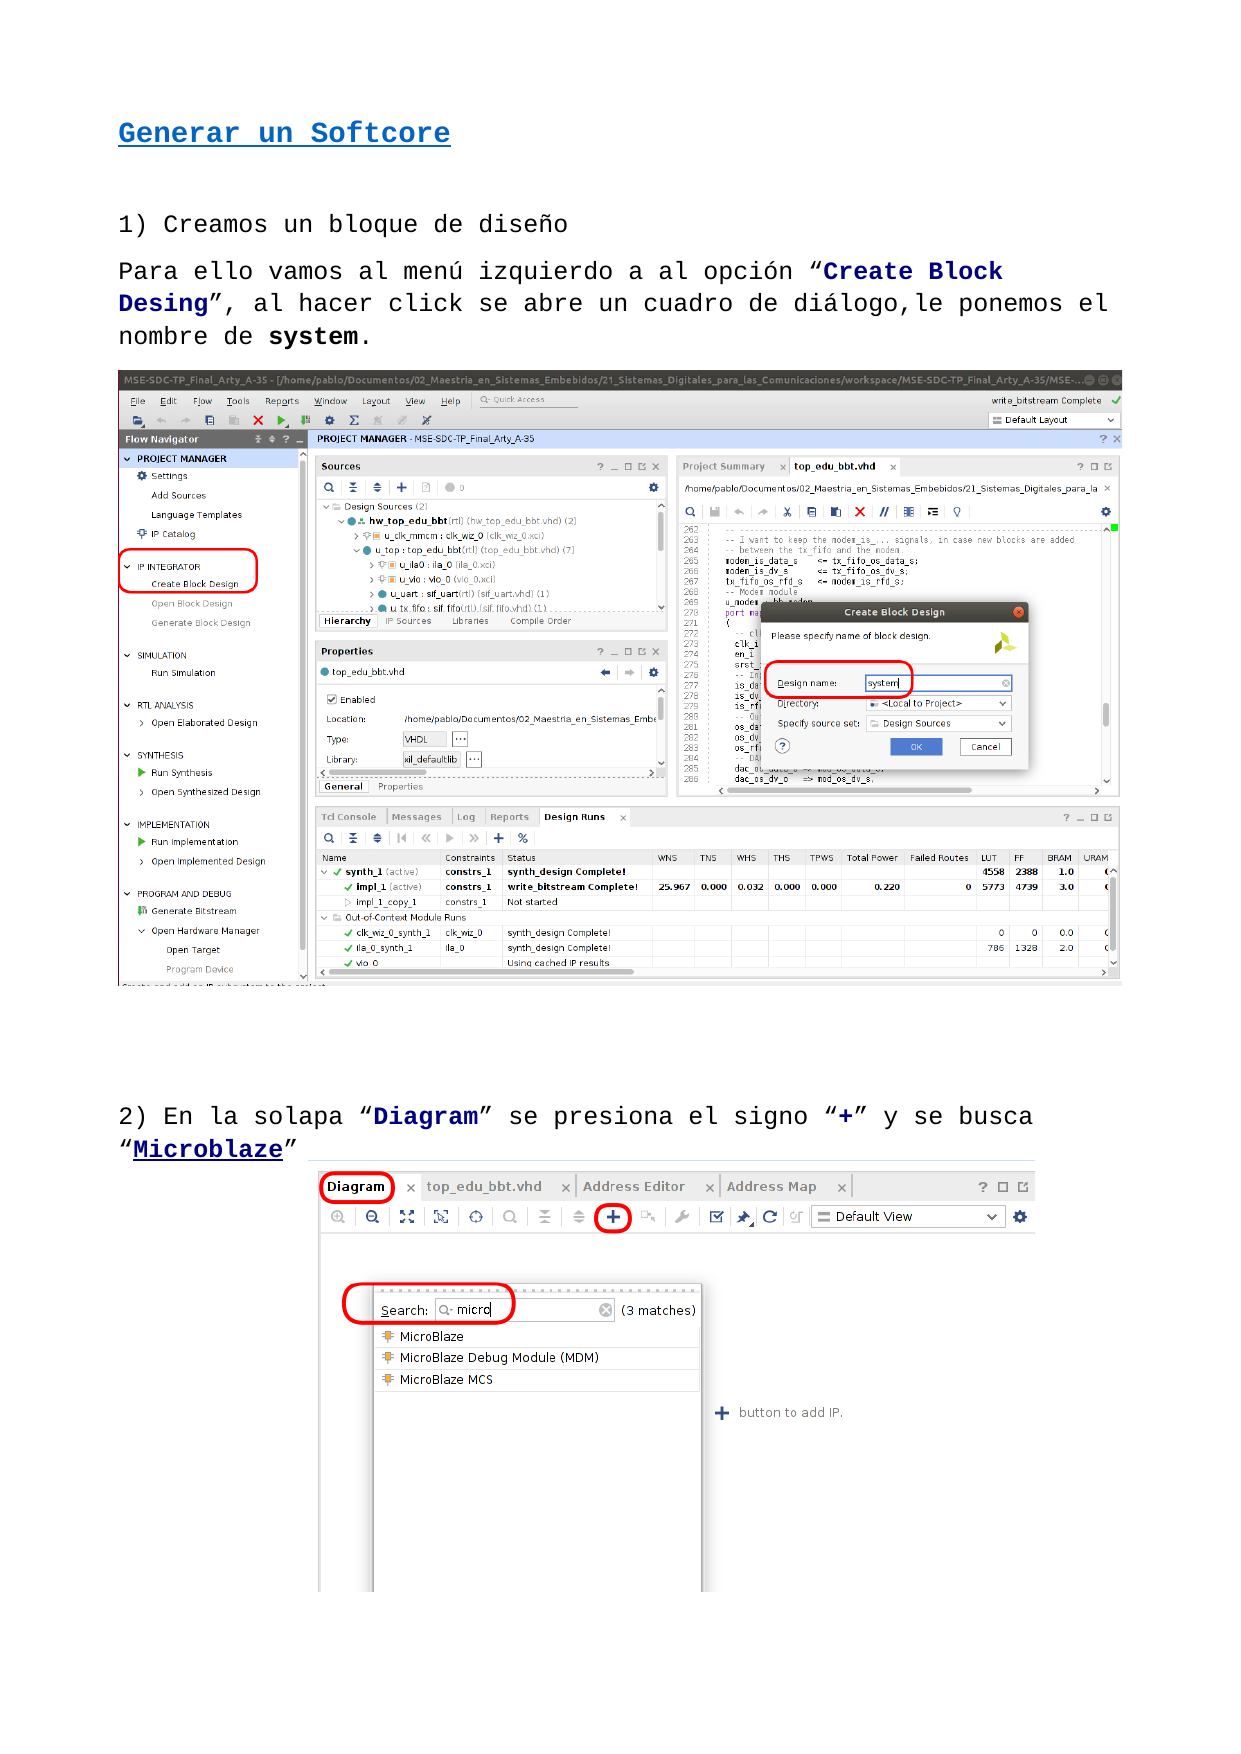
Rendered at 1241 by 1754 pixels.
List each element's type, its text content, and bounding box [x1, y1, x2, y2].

text 2) En la solapa “Diagram” se presiona el signo “+” y se busca “Microblaze” [118, 1104, 1122, 1164]
picture [308, 1160, 1035, 1592]
subtitle Generar un Softcore [118, 118, 1122, 151]
text 1) Creamos un bloque de diseño [118, 211, 1122, 239]
text Para ello vamos al menú izquierdo a al opción “Create Block Desing”, al hacer click se abre un cuadro de diálogo,le ponemos el nombre de system. [118, 258, 1122, 352]
picture [118, 370, 1123, 986]
